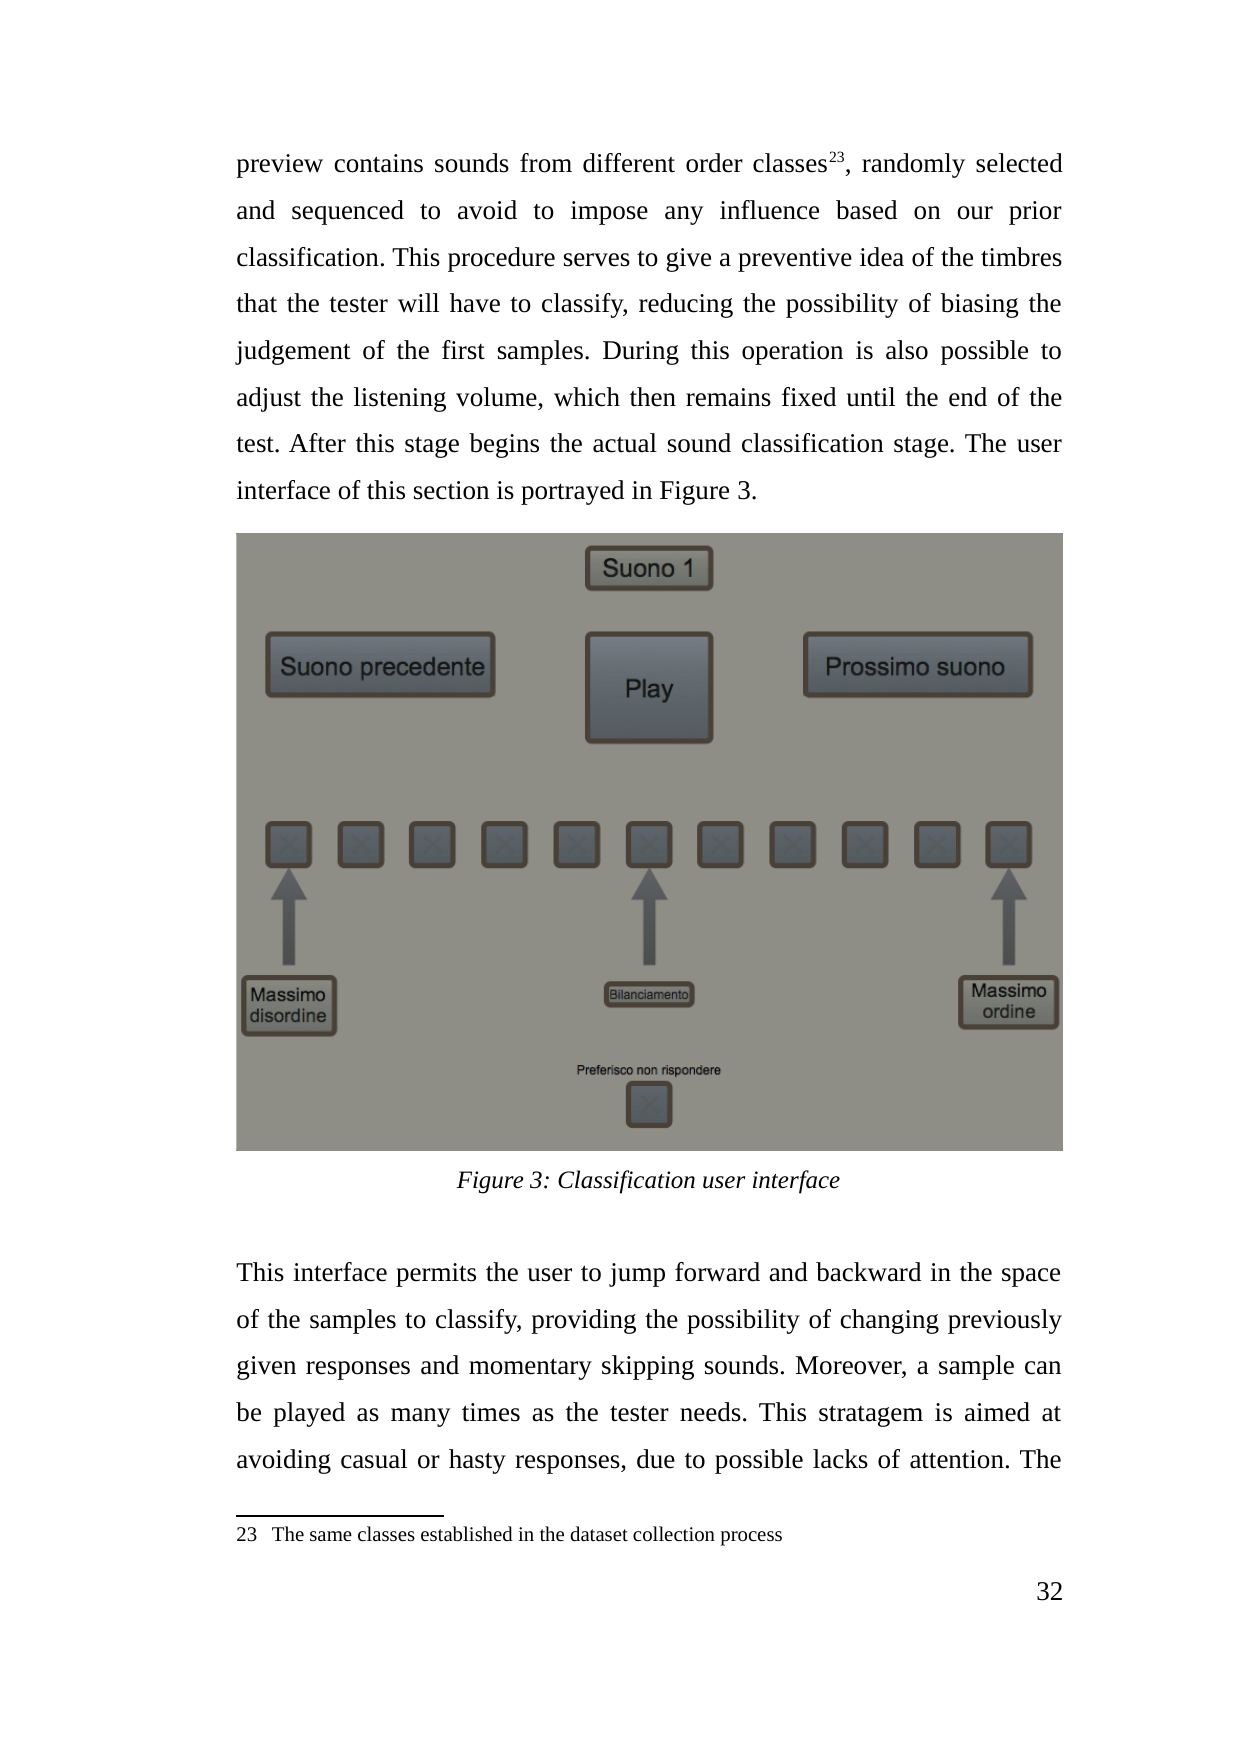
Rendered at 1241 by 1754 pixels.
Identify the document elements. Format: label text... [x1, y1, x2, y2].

text This interface permits the user to jump forward and backward in the space of the samples to classify, providing the possibility of changing previously given responses and momentary skipping sounds. Moreover, a sample can be played as many times as the tester needs. This stratagem is aimed at avoiding casual or hasty responses, due to possible lacks of attention. The [236, 1256, 1063, 1474]
text The same classes established in the dataset collection process [236, 1522, 1063, 1546]
text preview contains sounds from different order classes, randomly selected and sequenced to avoid to impose any influence based on our prior classification. This procedure serves to give a preventive idea of the timbres that the tester will have to classify, reducing the possibility of biasing the judgement of the first samples. During this operation is also possible to adjust the listening volume, which then remains fixed until the end of the test. After this stage begins the actual sound classification stage. The user interface of this section is portrayed in Figure 3. [236, 148, 1063, 505]
picture [236, 533, 1063, 1151]
text Figure 3: Classification user interface [236, 1151, 1063, 1194]
